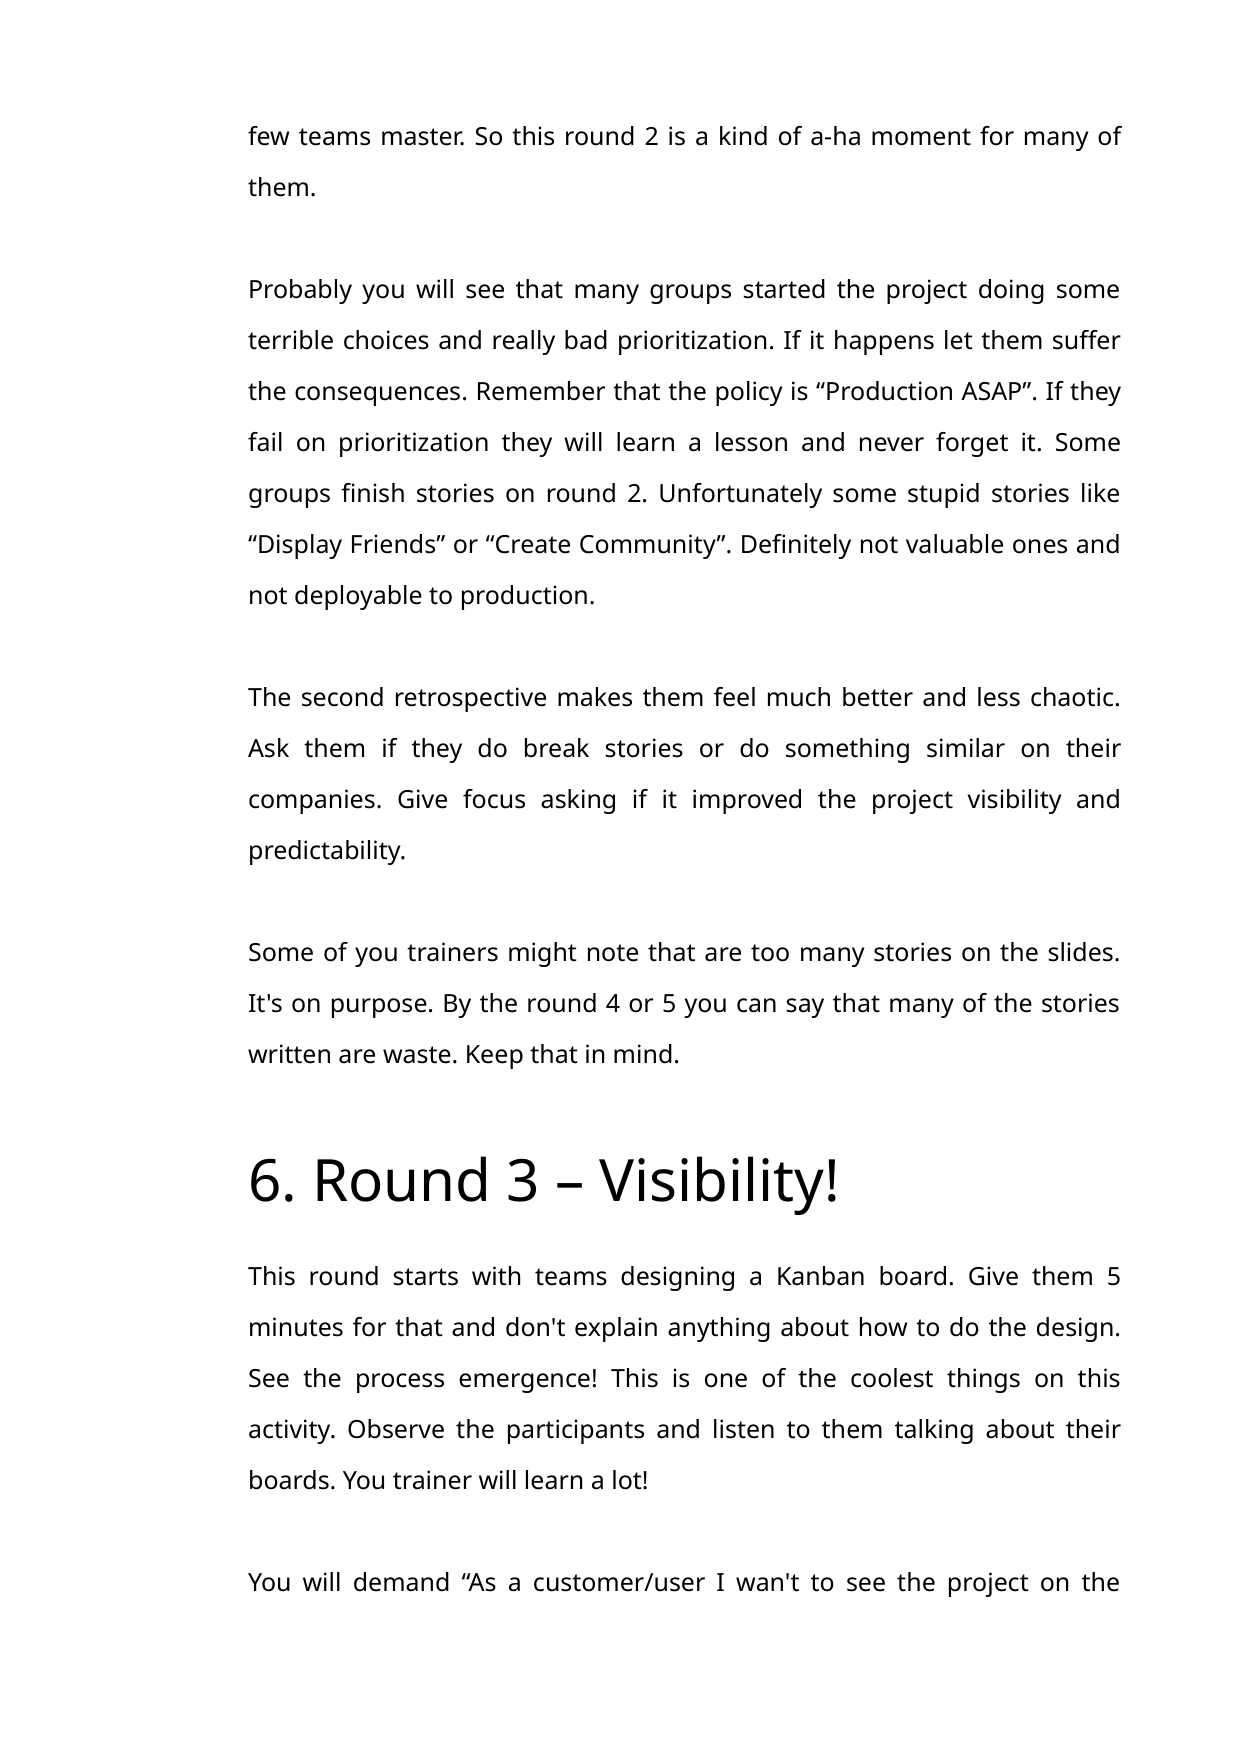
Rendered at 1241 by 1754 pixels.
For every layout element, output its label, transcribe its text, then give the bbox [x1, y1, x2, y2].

text few teams master. So this round 2 is a kind of a-ha moment for many of them. [248, 118, 1122, 203]
text Some of you trainers might note that are too many stories on the slides. It's on purpose. By the round 4 or 5 you can say that many of the stories written are waste. Keep that in mind. [248, 935, 1122, 1071]
text The second retrospective makes them feel much better and less chaotic. Ask them if they do break stories or do something similar on their companies. Give focus asking if it improved the project visibility and predictability. [248, 679, 1122, 867]
text 6. Round 3 – Visibility! [248, 1139, 1122, 1218]
text This round starts with teams designing a Kanban board. Give them 5 minutes for that and don't explain anything about how to do the design. See the process emergence! This is one of the coolest things on this activity. Observe the participants and listen to them talking about their boards. You trainer will learn a lot! [248, 1258, 1122, 1496]
text You will demand “As a customer/user I wan't to see the project on the [248, 1564, 1122, 1598]
text Probably you will see that many groups started the project doing some terrible choices and really bad prioritization. If it happens let them suffer the consequences. Remember that the policy is “Production ASAP”. If they fail on prioritization they will learn a lesson and never forget it. Some groups finish stories on round 2. Unfortunately some stupid stories like “Display Friends” or “Create Community”. Definitely not valuable ones and not deployable to production. [248, 271, 1122, 612]
